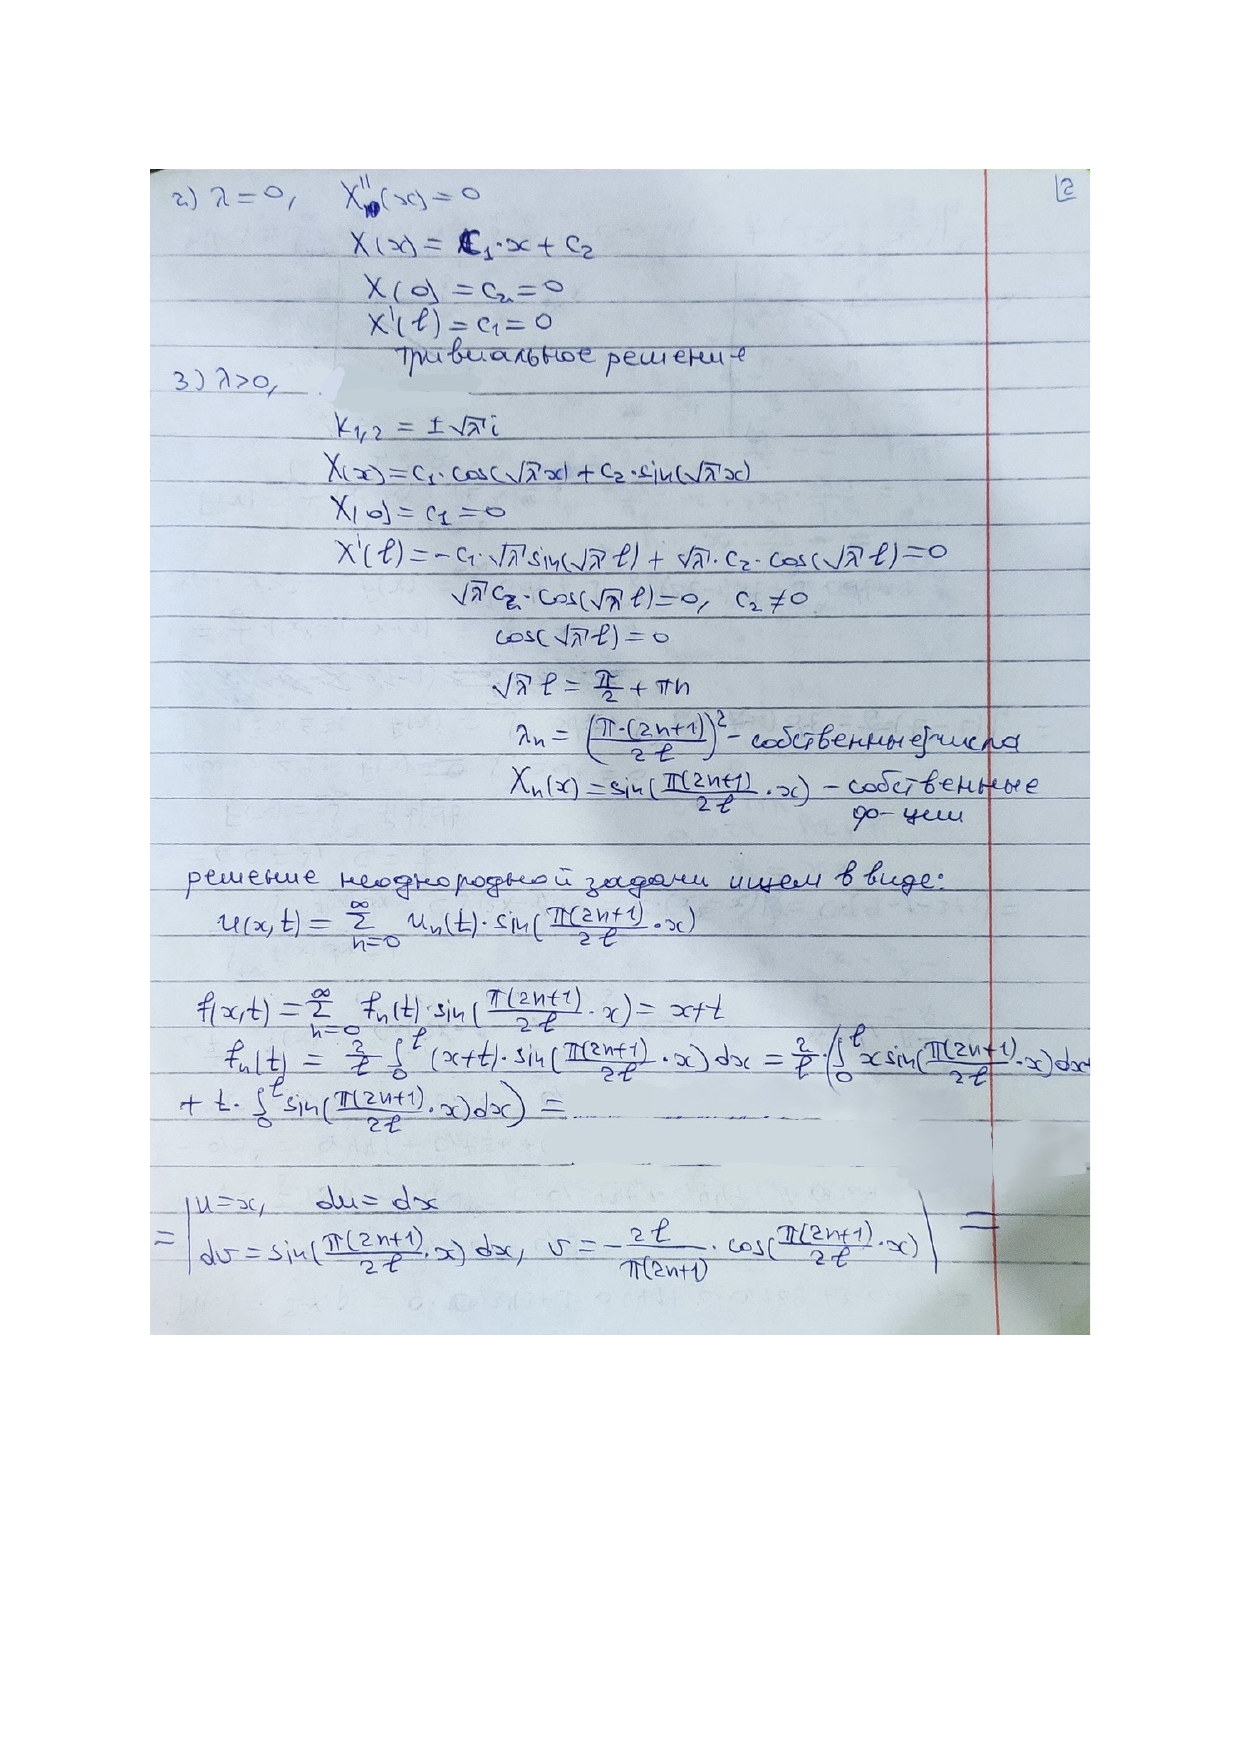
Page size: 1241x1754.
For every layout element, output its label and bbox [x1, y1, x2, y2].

picture [150, 169, 1091, 1335]
